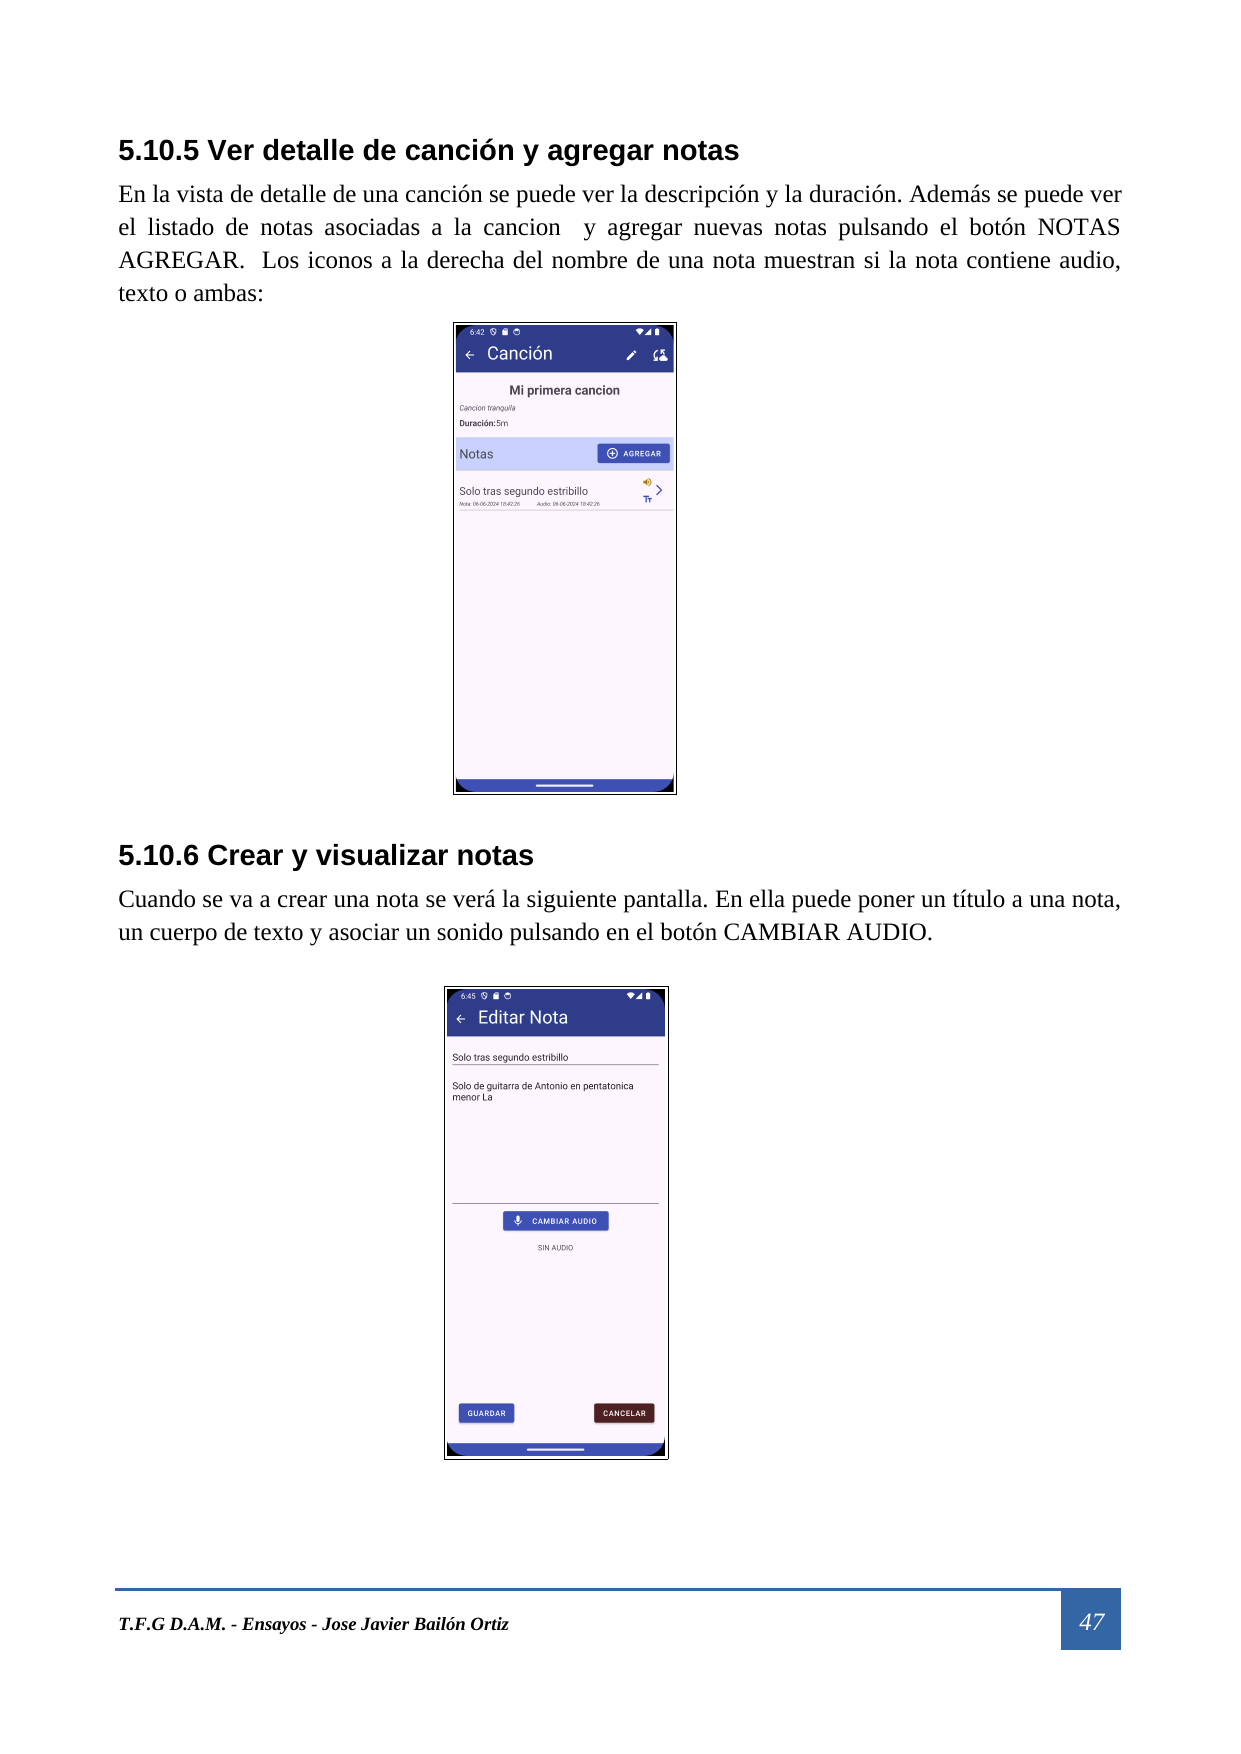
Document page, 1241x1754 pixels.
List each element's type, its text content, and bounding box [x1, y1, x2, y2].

subtitle 5.10.6 Crear y visualizar notas [118, 838, 1122, 871]
text En la vista de detalle de una canción se puede ver la descripción y la duración. Además se puede ver el listado de notas asociadas a la cancion y agregar nuevas notas pulsando el botón NOTAS AGREGAR. Los iconos a la derecha del nombre de una nota muestran si la nota contiene audio, texto o ambas: [118, 179, 1122, 307]
subtitle 5.10.5 Ver detalle de canción y agregar notas [118, 133, 1122, 166]
text Cuando se va a crear una nota se verá la siguiente pantalla. En ella puede poner un título a una nota, un cuerpo de texto y asociar un sonido pulsando en el botón CAMBIAR AUDIO. [118, 884, 1122, 946]
